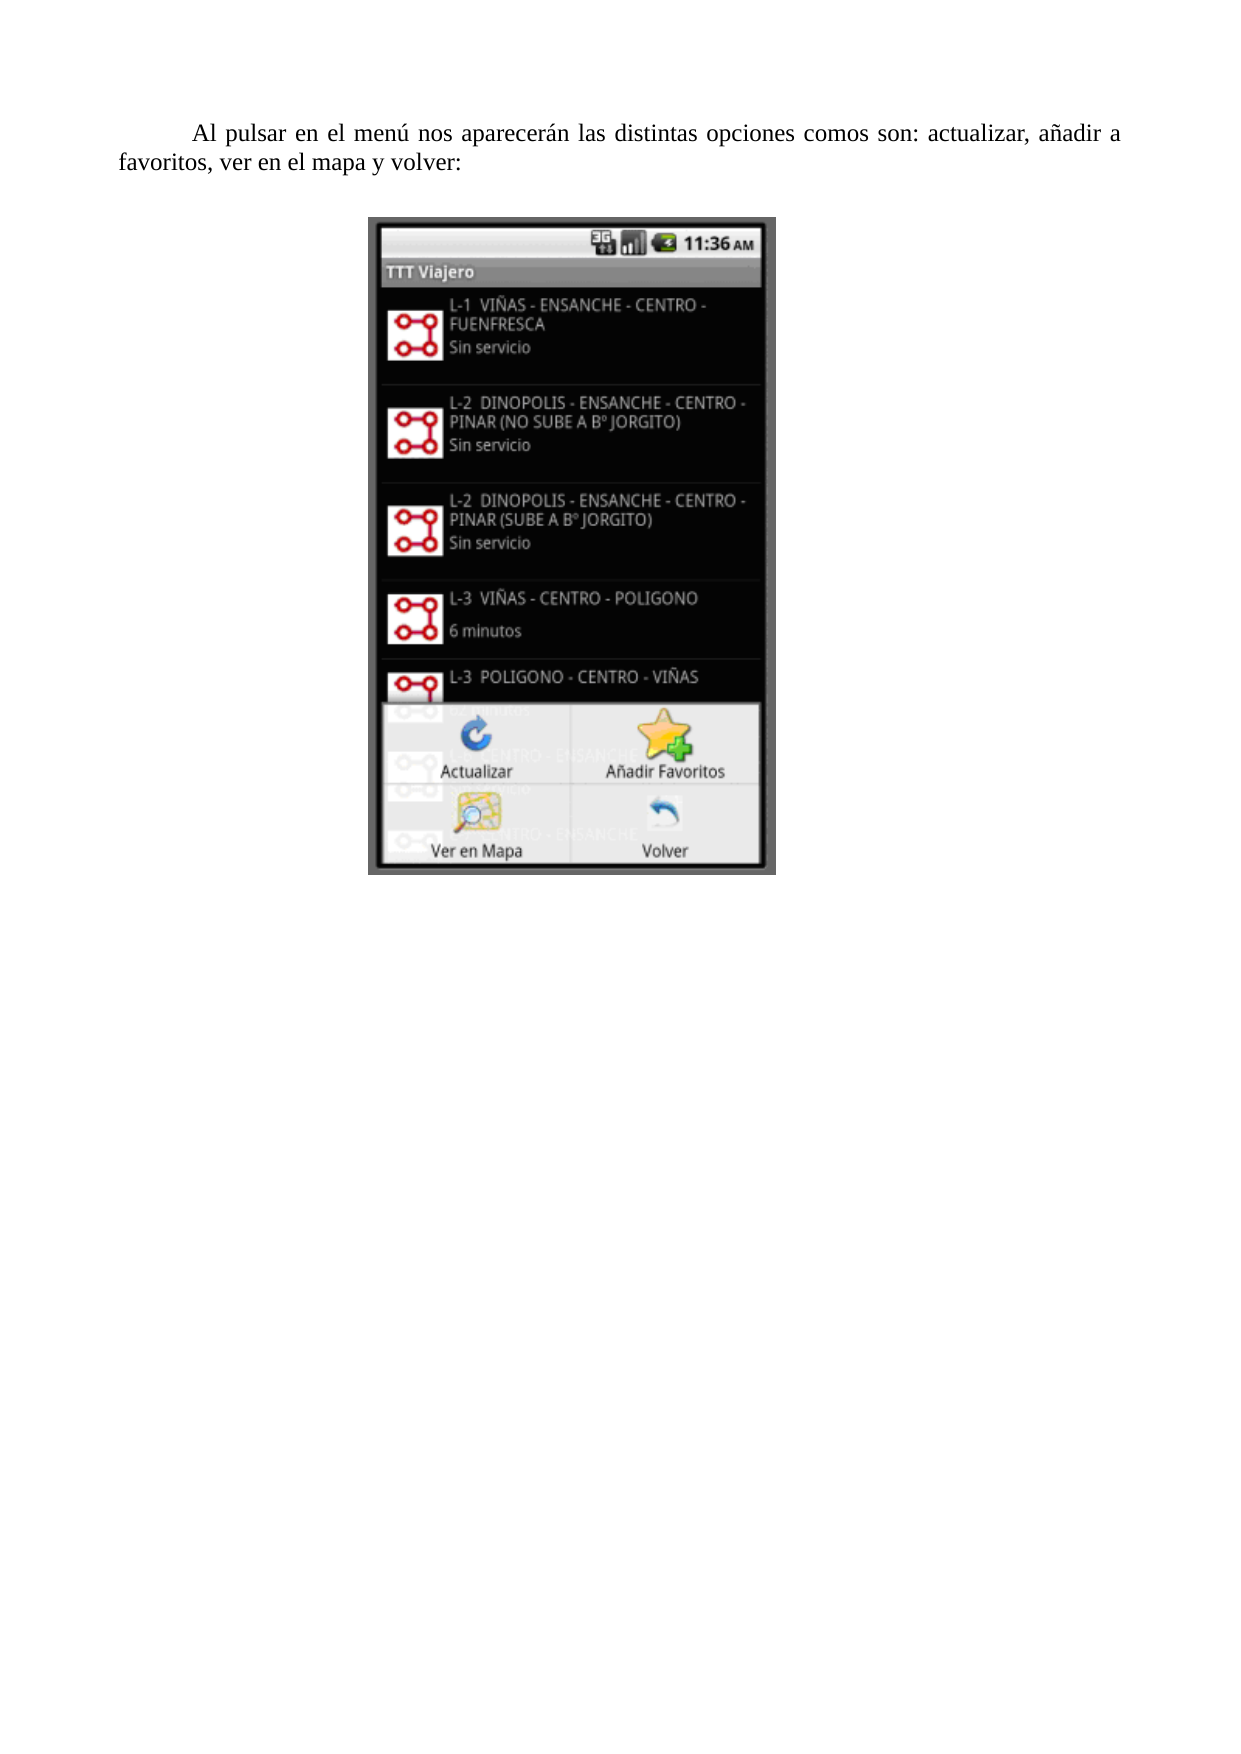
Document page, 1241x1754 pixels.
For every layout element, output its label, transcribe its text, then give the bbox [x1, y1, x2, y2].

picture [368, 217, 776, 875]
text Al pulsar en el menú nos aparecerán las distintas opciones comos son: actualizar, añadir a favoritos, ver en el mapa y volver: [118, 118, 1122, 176]
